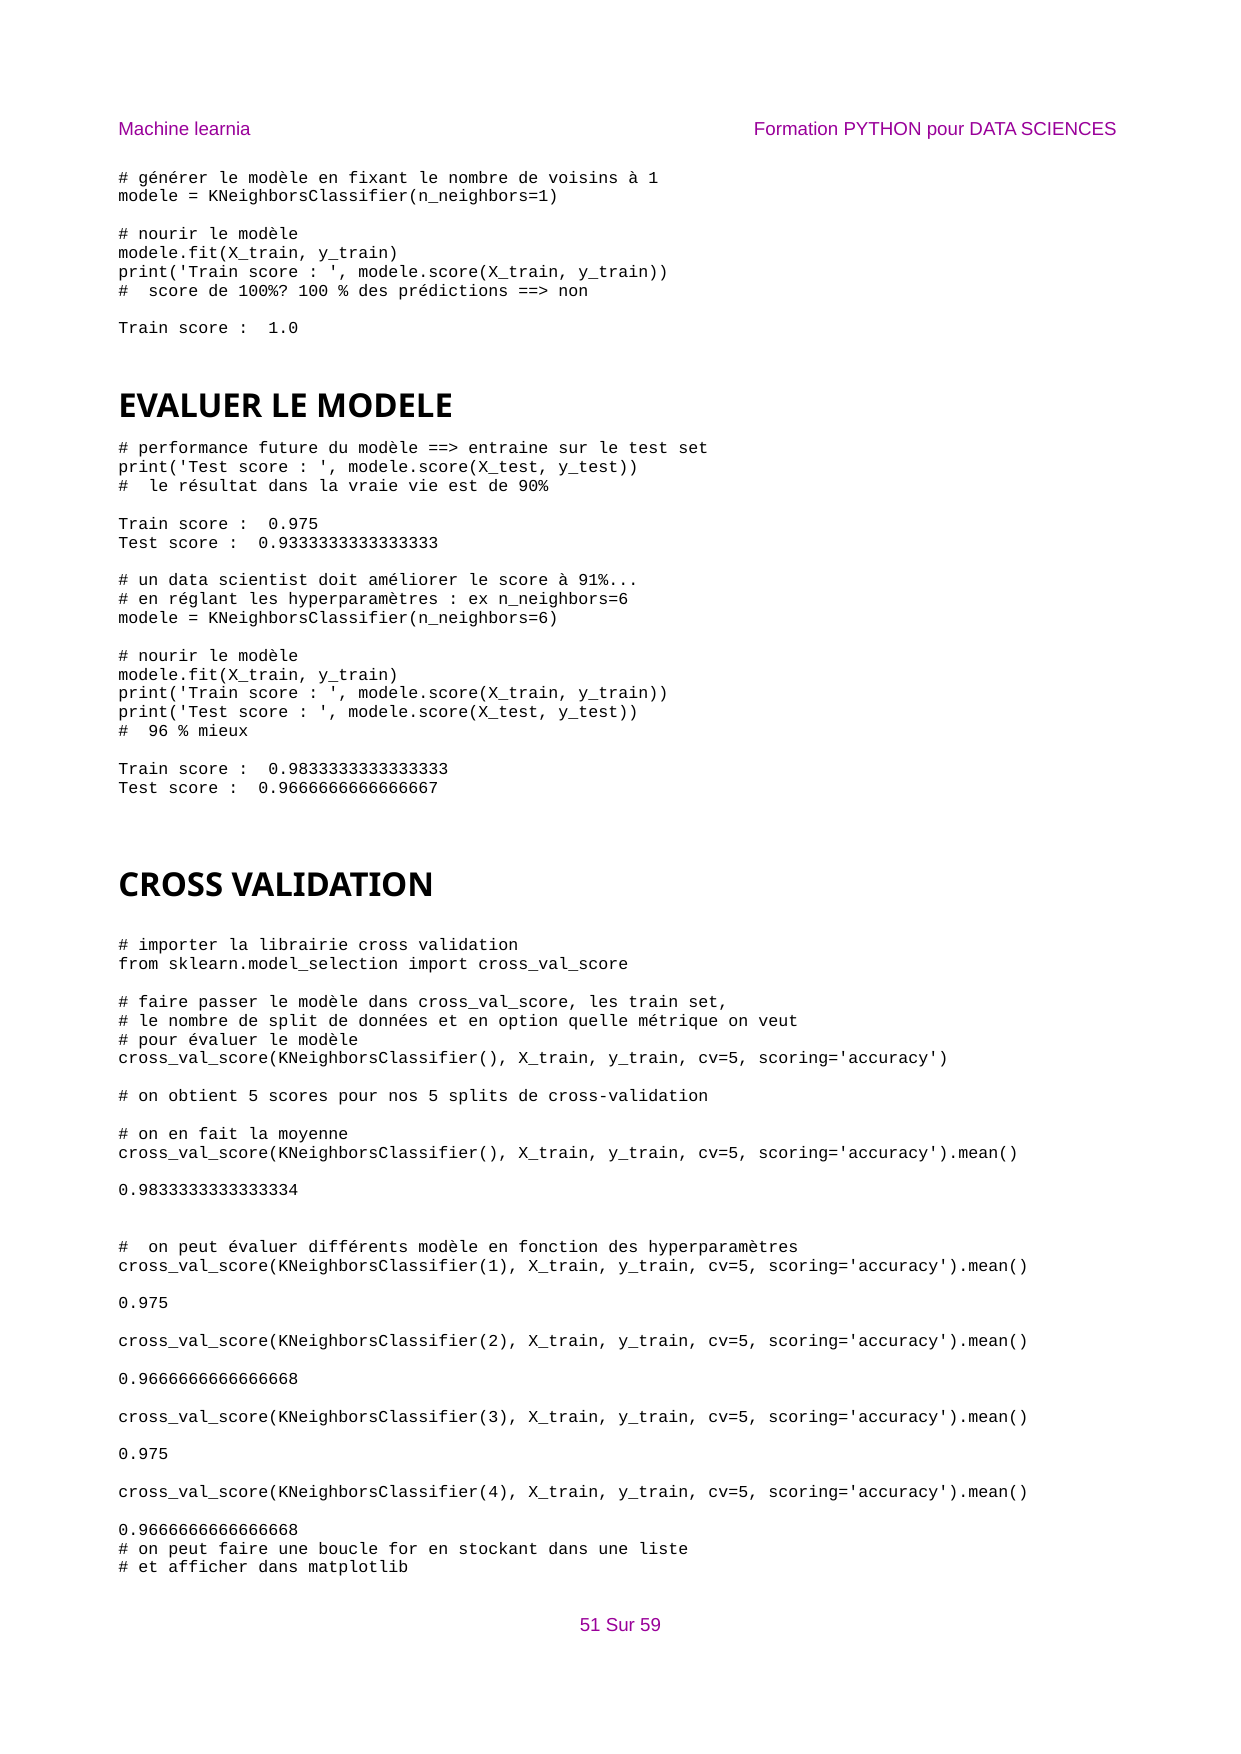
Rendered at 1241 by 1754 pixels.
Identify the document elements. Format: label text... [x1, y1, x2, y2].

subtitle EVALUER LE MODELE [118, 383, 1122, 427]
text # en réglant les hyperparamètres : ex n_neighbors=6 [118, 591, 1122, 609]
text cross_val_score(KNeighborsClassifier(4), X_train, y_train, cv=5, scoring='accuracy').mean() [118, 1484, 1122, 1502]
text cross_val_score(KNeighborsClassifier(2), X_train, y_train, cv=5, scoring='accuracy').mean() [118, 1333, 1122, 1352]
text # 96 % mieux [118, 723, 1122, 742]
text cross_val_score(KNeighborsClassifier(), X_train, y_train, cv=5, scoring='accuracy') [118, 1050, 1122, 1069]
text # générer le modèle en fixant le nombre de voisins à 1 [118, 169, 1122, 188]
text modele = KNeighborsClassifier(n_neighbors=6) [118, 609, 1122, 628]
text # pour évaluer le modèle [118, 1031, 1122, 1050]
text # nourir le modèle [118, 647, 1122, 666]
text 0.975 [118, 1295, 1122, 1314]
text 0.9666666666666668 [118, 1371, 1122, 1389]
text modele.fit(X_train, y_train) [118, 244, 1122, 263]
text # on peut faire une boucle for en stockant dans une liste [118, 1540, 1122, 1559]
text # performance future du modèle ==> entraine sur le test set [118, 440, 1122, 459]
text modele = KNeighborsClassifier(n_neighbors=1) [118, 188, 1122, 207]
text # faire passer le modèle dans cross_val_score, les train set, [118, 993, 1122, 1012]
text # importer la librairie cross validation [118, 937, 1122, 956]
text # le résultat dans la vraie vie est de 90% [118, 478, 1122, 496]
text 0.9666666666666668 [118, 1521, 1122, 1540]
text # un data scientist doit améliorer le score à 91%... [118, 572, 1122, 591]
text cross_val_score(KNeighborsClassifier(), X_train, y_train, cv=5, scoring='accuracy').mean() [118, 1144, 1122, 1163]
text modele.fit(X_train, y_train) [118, 666, 1122, 685]
text from sklearn.model_selection import cross_val_score [118, 956, 1122, 974]
subtitle CROSS VALIDATION [118, 861, 1122, 906]
text Train score : 0.975 [118, 515, 1122, 534]
text cross_val_score(KNeighborsClassifier(3), X_train, y_train, cv=5, scoring='accuracy').mean() [118, 1408, 1122, 1427]
text # score de 100%? 100 % des prédictions ==> non [118, 282, 1122, 301]
text Train score : 1.0 [118, 320, 1122, 339]
text Train score : 0.9833333333333333 [118, 760, 1122, 779]
text Test score : 0.9666666666666667 [118, 779, 1122, 798]
text print('Train score : ', modele.score(X_train, y_train)) [118, 263, 1122, 282]
text 0.9833333333333334 [118, 1182, 1122, 1201]
text # et afficher dans matplotlib [118, 1559, 1122, 1578]
text # on en fait la moyenne [118, 1125, 1122, 1144]
text print('Train score : ', modele.score(X_train, y_train)) [118, 685, 1122, 704]
text print('Test score : ', modele.score(X_test, y_test)) [118, 704, 1122, 723]
text # le nombre de split de données et en option quelle métrique on veut [118, 1012, 1122, 1031]
text Test score : 0.9333333333333333 [118, 534, 1122, 553]
text print('Test score : ', modele.score(X_test, y_test)) [118, 459, 1122, 478]
text # on obtient 5 scores pour nos 5 splits de cross-validation [118, 1088, 1122, 1107]
text # on peut évaluer différents modèle en fonction des hyperparamètres [118, 1238, 1122, 1257]
text # nourir le modèle [118, 226, 1122, 244]
text cross_val_score(KNeighborsClassifier(1), X_train, y_train, cv=5, scoring='accuracy').mean() [118, 1257, 1122, 1276]
text 0.975 [118, 1446, 1122, 1465]
